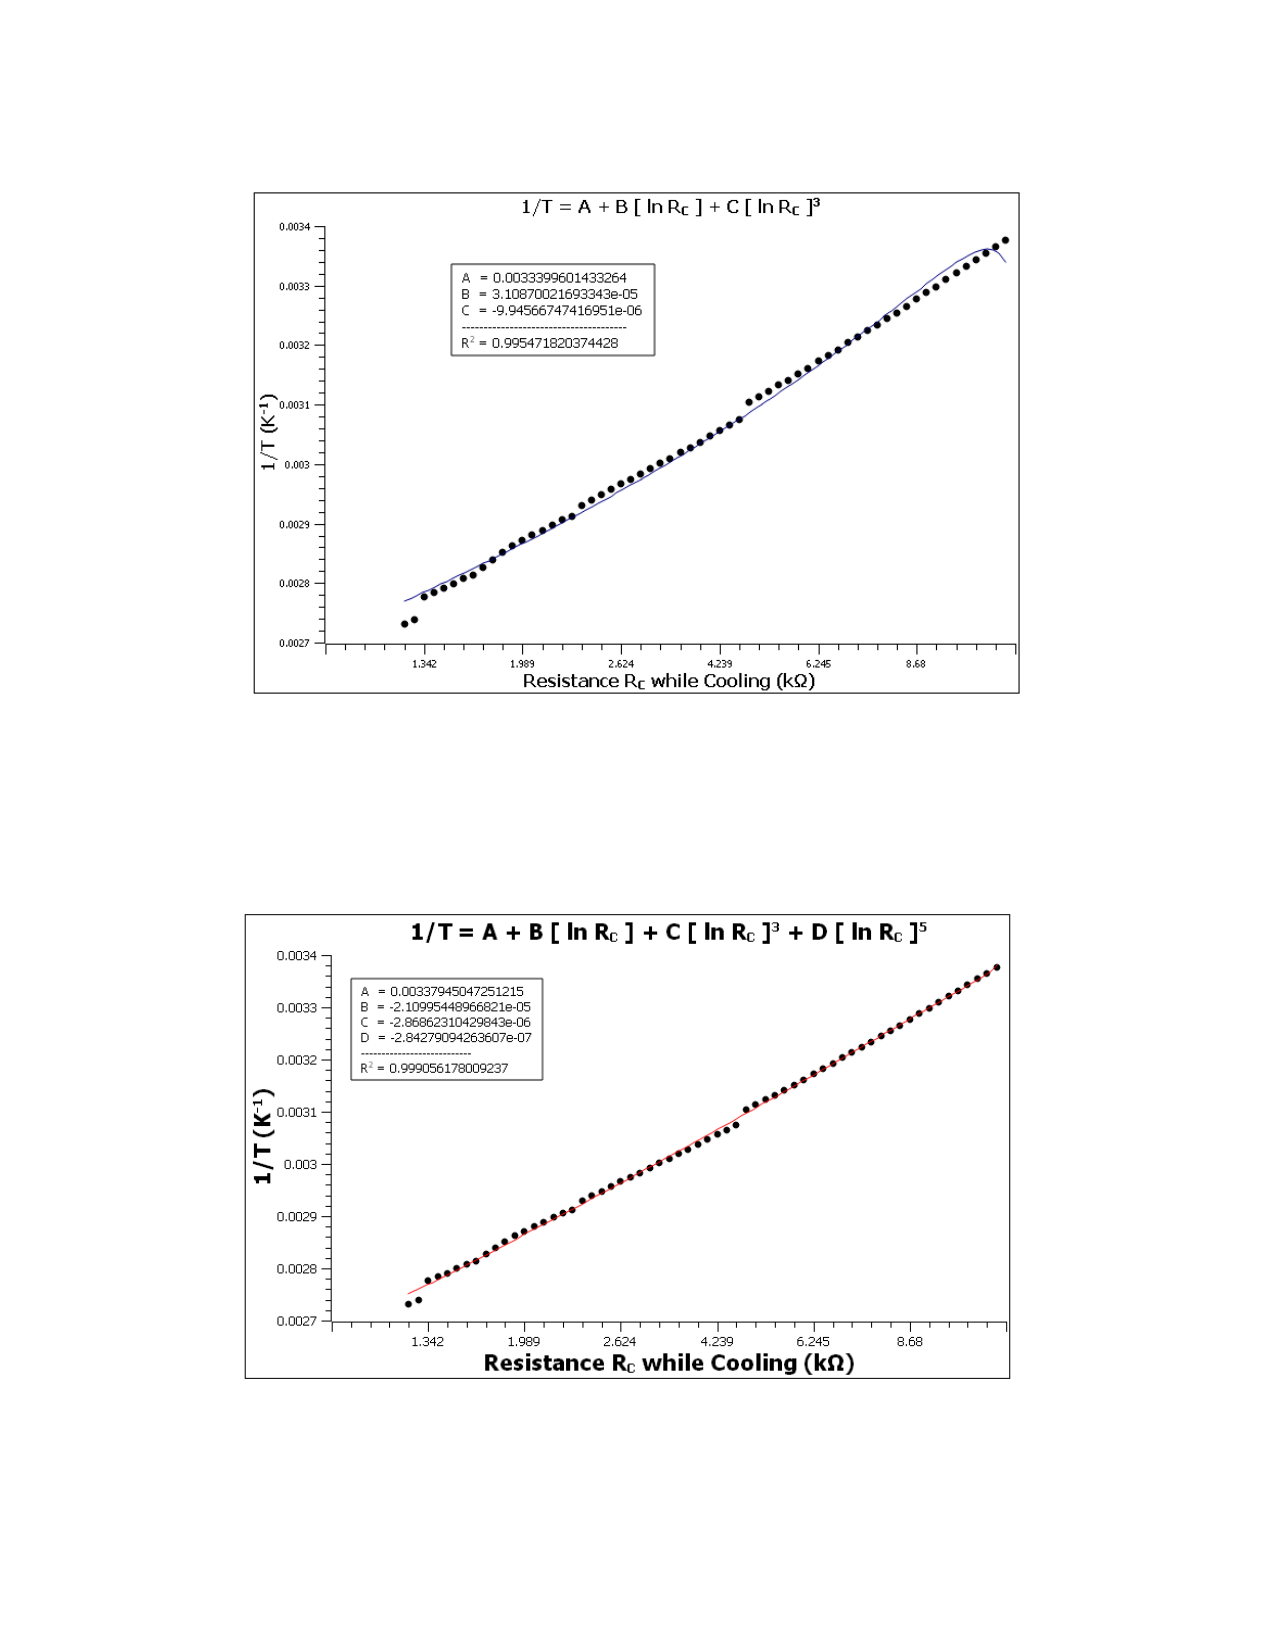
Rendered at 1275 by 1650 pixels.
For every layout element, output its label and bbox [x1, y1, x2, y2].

picture [241, 187, 1029, 699]
picture [233, 909, 1020, 1385]
